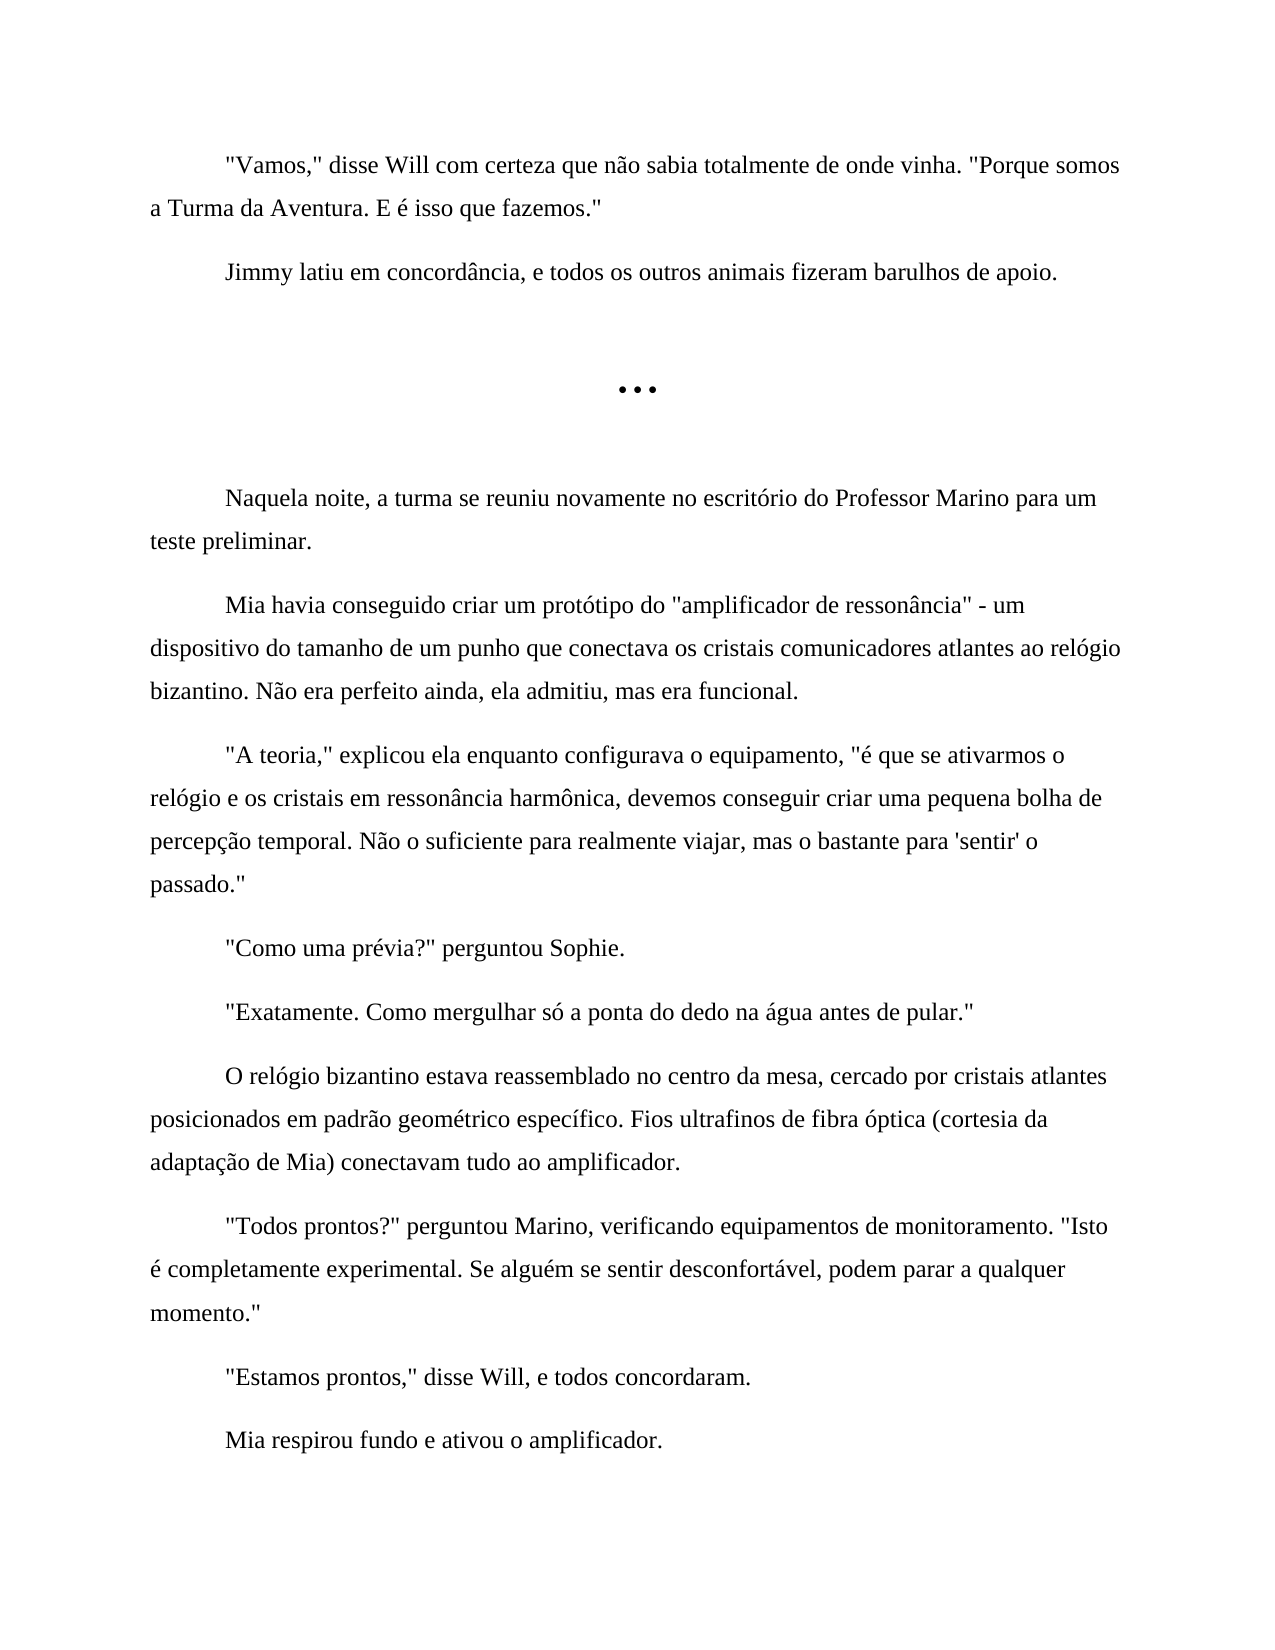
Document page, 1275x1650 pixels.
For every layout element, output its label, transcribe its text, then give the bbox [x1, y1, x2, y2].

text Mia havia conseguido criar um protótipo do "amplificador de ressonância" - um dispositivo do tamanho de um punho que conectava os cristais comunicadores atlantes ao relógio bizantino. Não era perfeito ainda, ela admitiu, mas era funcional. [150, 590, 1125, 705]
text • • • [150, 375, 1125, 404]
text Naquela noite, a turma se reuniu novamente no escritório do Professor Marino para um teste preliminar. [150, 483, 1125, 554]
text "Estamos prontos," disse Will, e todos concordaram. [150, 1362, 1125, 1390]
text "Todos prontos?" perguntou Marino, verificando equipamentos de monitoramento. "Isto é completamente experimental. Se alguém se sentir desconfortável, podem parar a qualquer momento." [150, 1211, 1125, 1326]
text "Vamos," disse Will com certeza que não sabia totalmente de onde vinha. "Porque somos a Turma da Aventura. E é isso que fazemos." [150, 150, 1125, 222]
text "A teoria," explicou ela enquanto configurava o equipamento, "é que se ativarmos o relógio e os cristais em ressonância harmônica, devemos conseguir criar uma pequena bolha de percepção temporal. Não o suficiente para realmente viajar, mas o bastante para 'sentir' o passado." [150, 740, 1125, 898]
text "Exatamente. Como mergulhar só a ponta do dedo na água antes de pular." [150, 997, 1125, 1026]
text O relógio bizantino estava reassemblado no centro da mesa, cercado por cristais atlantes posicionados em padrão geométrico específico. Fios ultrafinos de fibra óptica (cortesia da adaptação de Mia) conectavam tudo ao amplificador. [150, 1061, 1125, 1176]
text Mia respirou fundo e ativou o amplificador. [150, 1426, 1125, 1454]
text Jimmy latiu em concordância, e todos os outros animais fizeram barulhos de apoio. [150, 257, 1125, 286]
text "Como uma prévia?" perguntou Sophie. [150, 933, 1125, 962]
